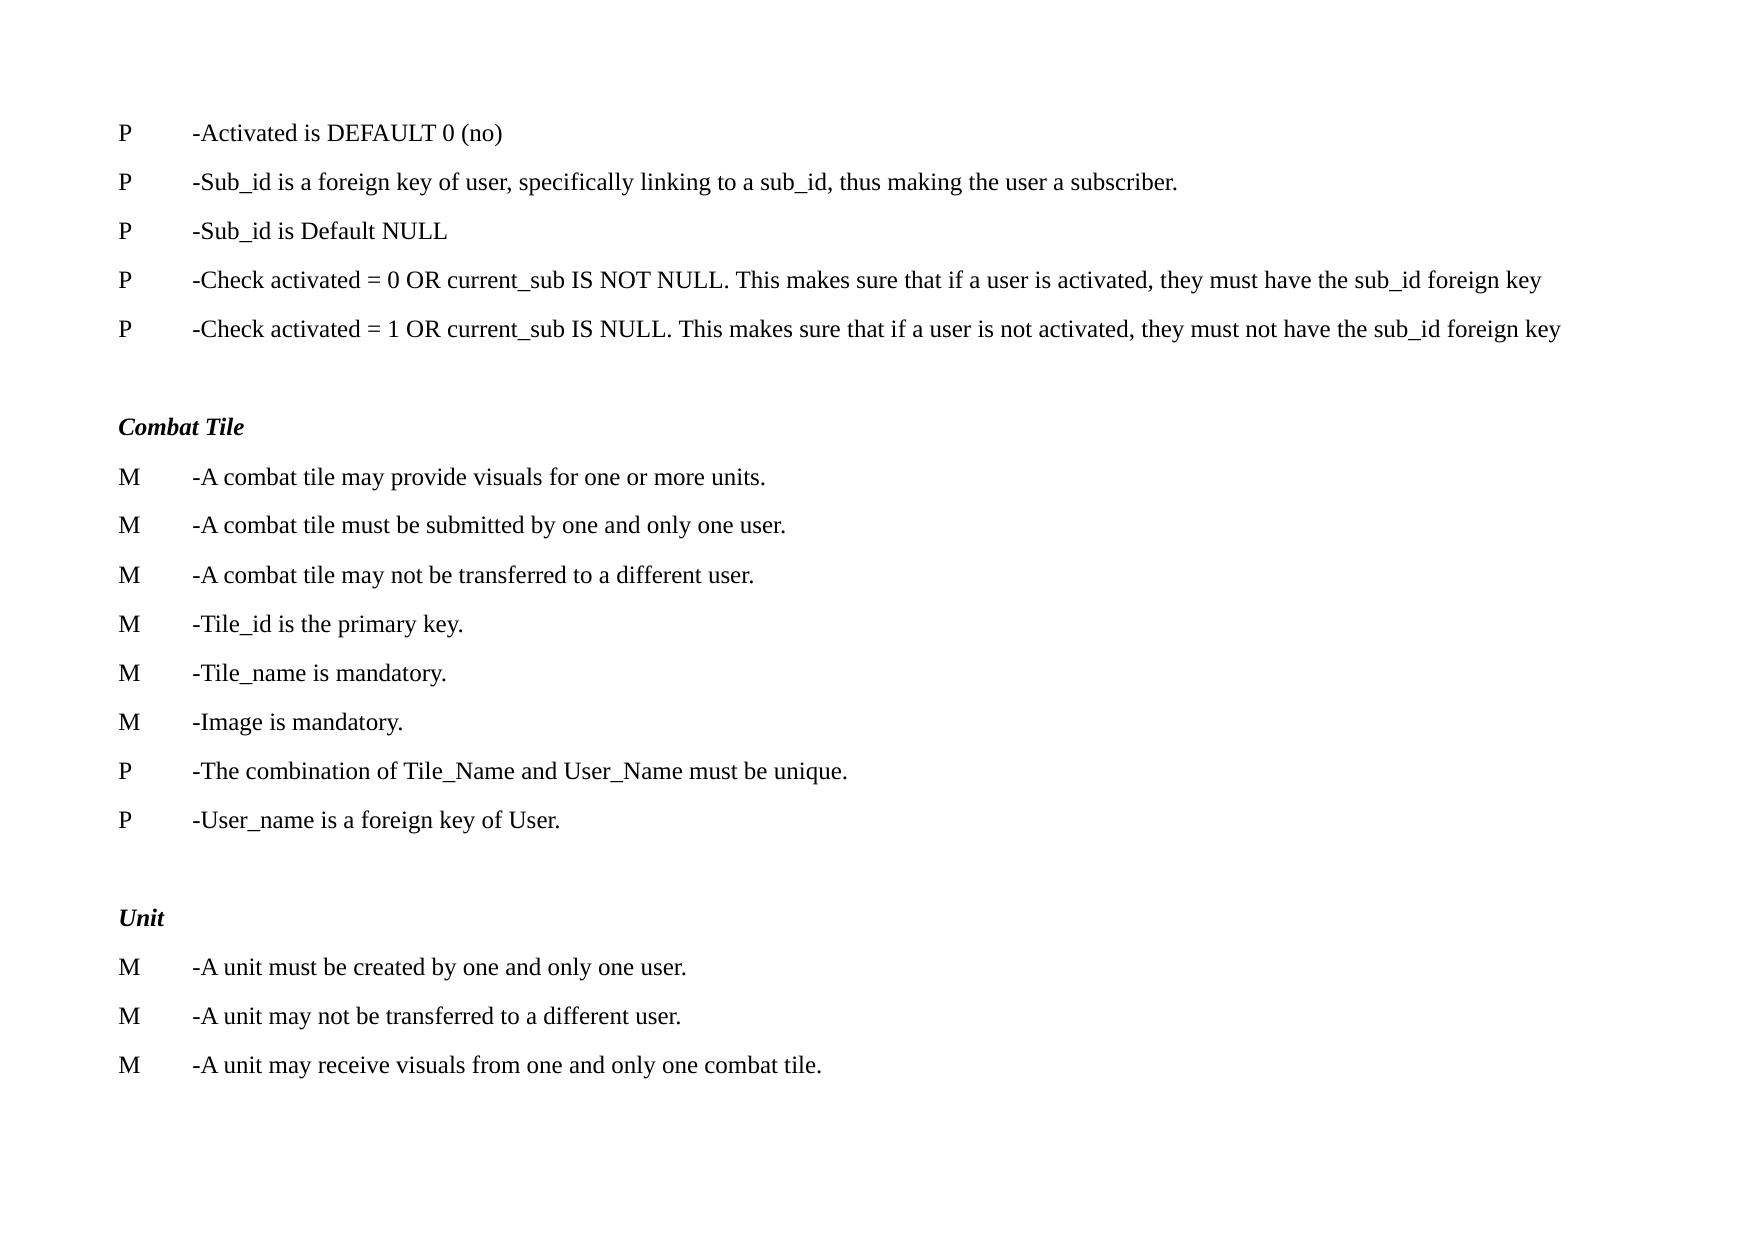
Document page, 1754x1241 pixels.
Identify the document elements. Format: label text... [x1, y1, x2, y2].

text M -Tile_id is the primary key. [118, 609, 1653, 637]
text P -Sub_id is a foreign key of user, specifically linking to a sub_id, thus making the user a subscriber. [118, 167, 1653, 196]
text M -A unit must be created by one and only one user. [118, 952, 1653, 981]
text M -A unit may receive visuals from one and only one combat tile. [118, 1050, 1653, 1079]
text M -Tile_name is mandatory. [118, 658, 1653, 687]
text M -A unit may not be transferred to a different user. [118, 1001, 1653, 1030]
text P -Check activated = 0 OR current_sub IS NOT NULL. This makes sure that if a user is activated, they must have the sub_id foreign key [118, 265, 1653, 294]
text Unit [118, 903, 1653, 932]
text M -A combat tile must be submitted by one and only one user. [118, 511, 1653, 539]
text P -Check activated = 1 OR current_sub IS NULL. This makes sure that if a user is not activated, they must not have the sub_id foreign key [118, 314, 1653, 343]
text P -Activated is DEFAULT 0 (no) [118, 118, 1653, 147]
text P -Sub_id is Default NULL [118, 216, 1653, 245]
text Combat Tile [118, 412, 1653, 441]
text M -Image is mandatory. [118, 707, 1653, 736]
text M -A combat tile may provide visuals for one or more units. [118, 462, 1653, 490]
text P -The combination of Tile_Name and User_Name must be unique. [118, 756, 1653, 785]
text P -User_name is a foreign key of User. [118, 805, 1653, 834]
text M -A combat tile may not be transferred to a different user. [118, 560, 1653, 588]
